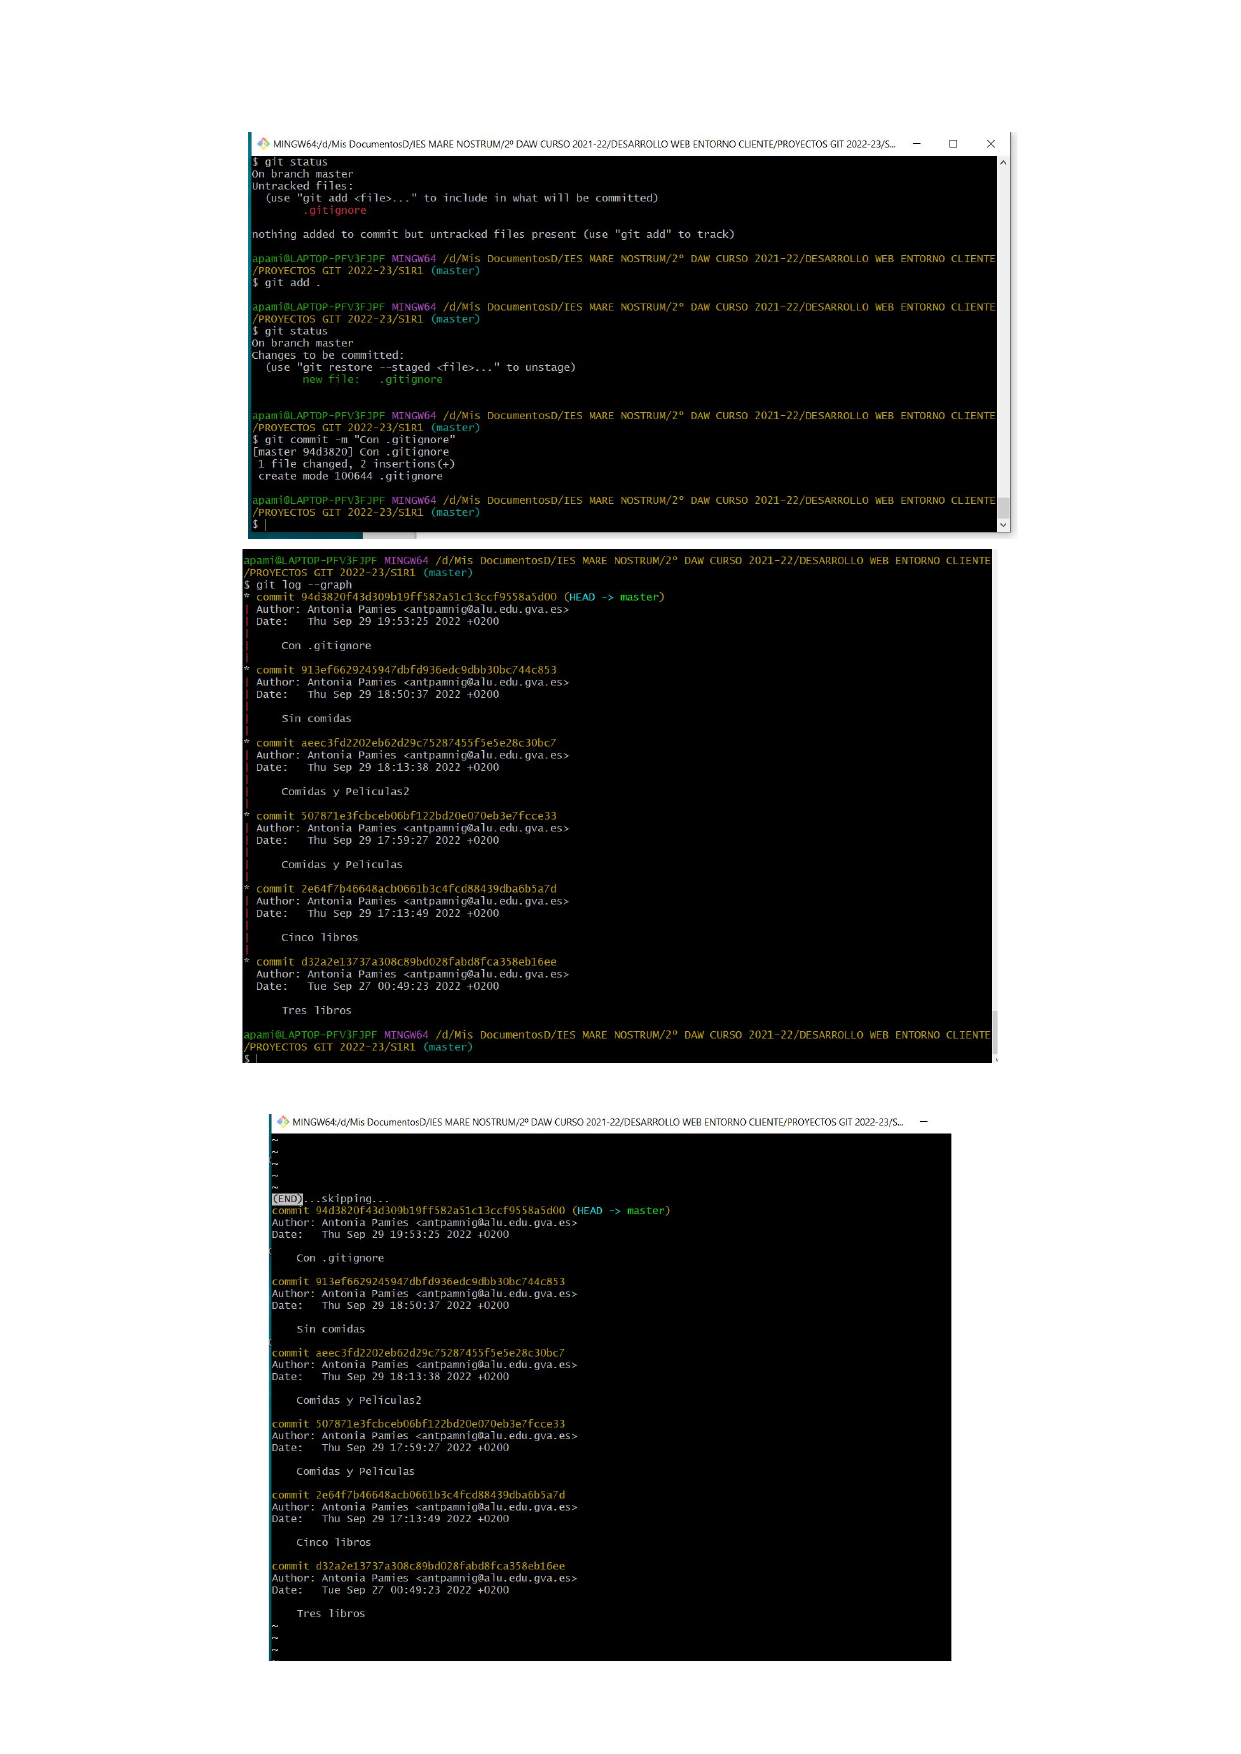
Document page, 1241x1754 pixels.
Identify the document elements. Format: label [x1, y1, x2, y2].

picture [268, 1114, 952, 1661]
picture [242, 549, 998, 1063]
picture [248, 132, 1018, 539]
